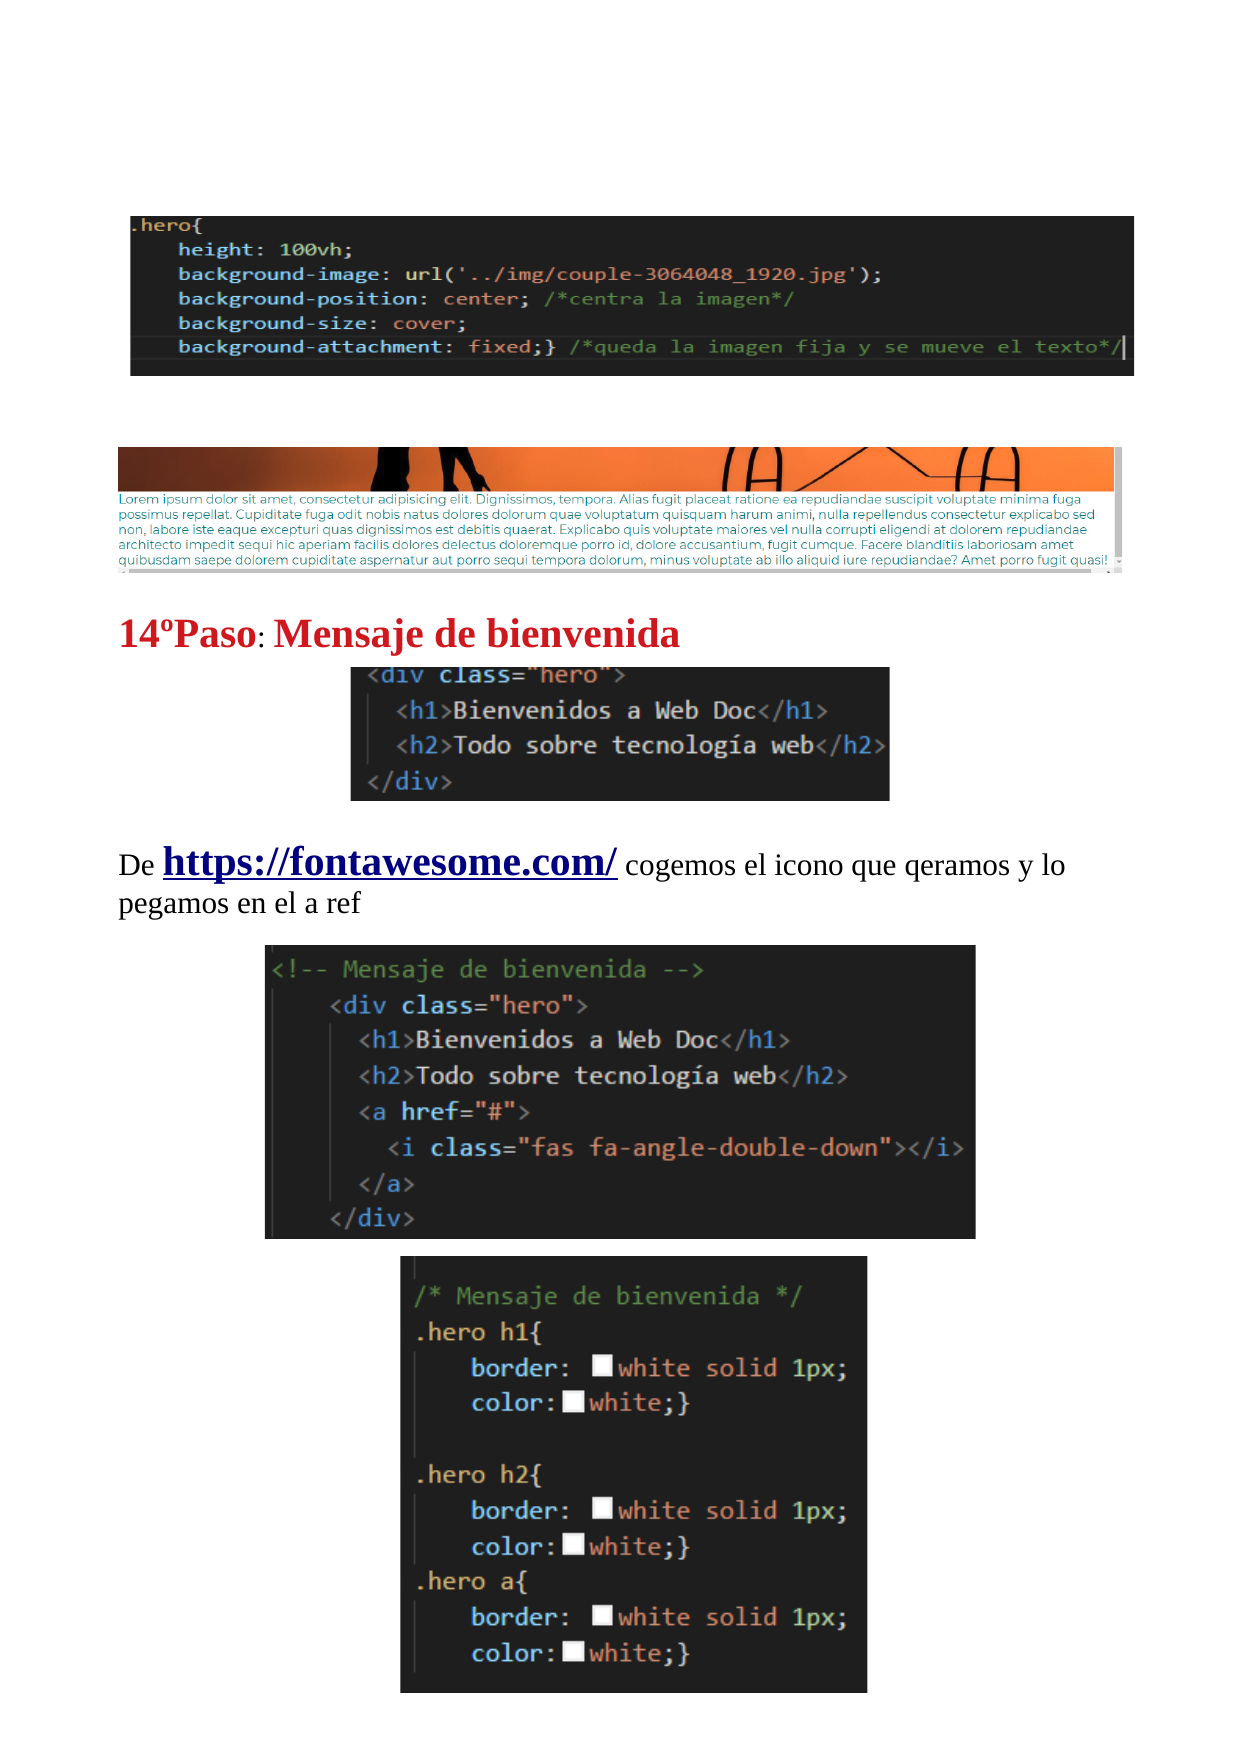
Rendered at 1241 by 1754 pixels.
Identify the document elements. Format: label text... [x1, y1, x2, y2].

picture [118, 447, 1123, 573]
picture [350, 667, 890, 801]
picture [400, 1256, 868, 1693]
picture [130, 216, 1135, 376]
text 14ºPaso: Mensaje de bienvenida [118, 609, 1122, 657]
picture [264, 945, 976, 1239]
text De https://fontawesome.com/ cogemos el icono que qeramos y lo pegamos en el a ref [118, 836, 1122, 920]
